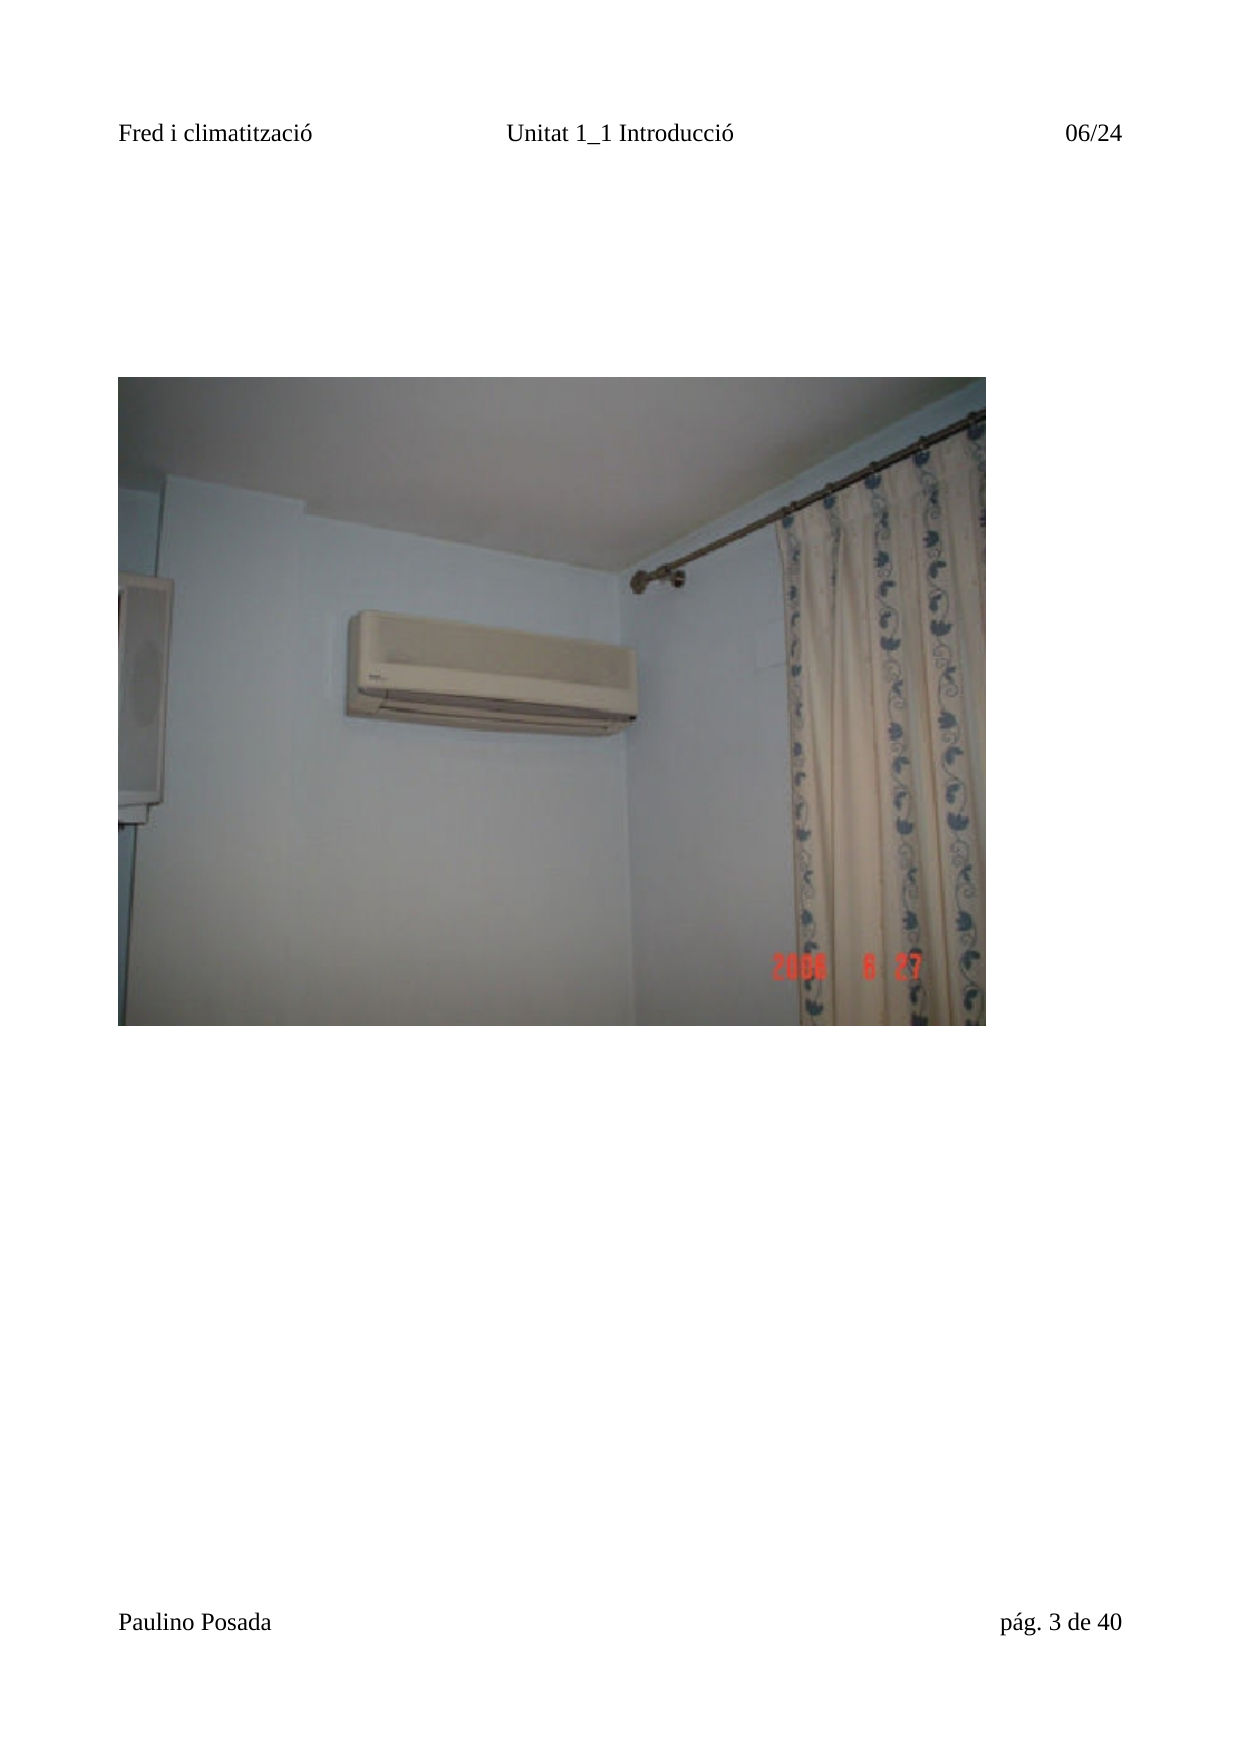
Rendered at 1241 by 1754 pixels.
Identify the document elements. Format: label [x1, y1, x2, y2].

picture [118, 377, 986, 1026]
